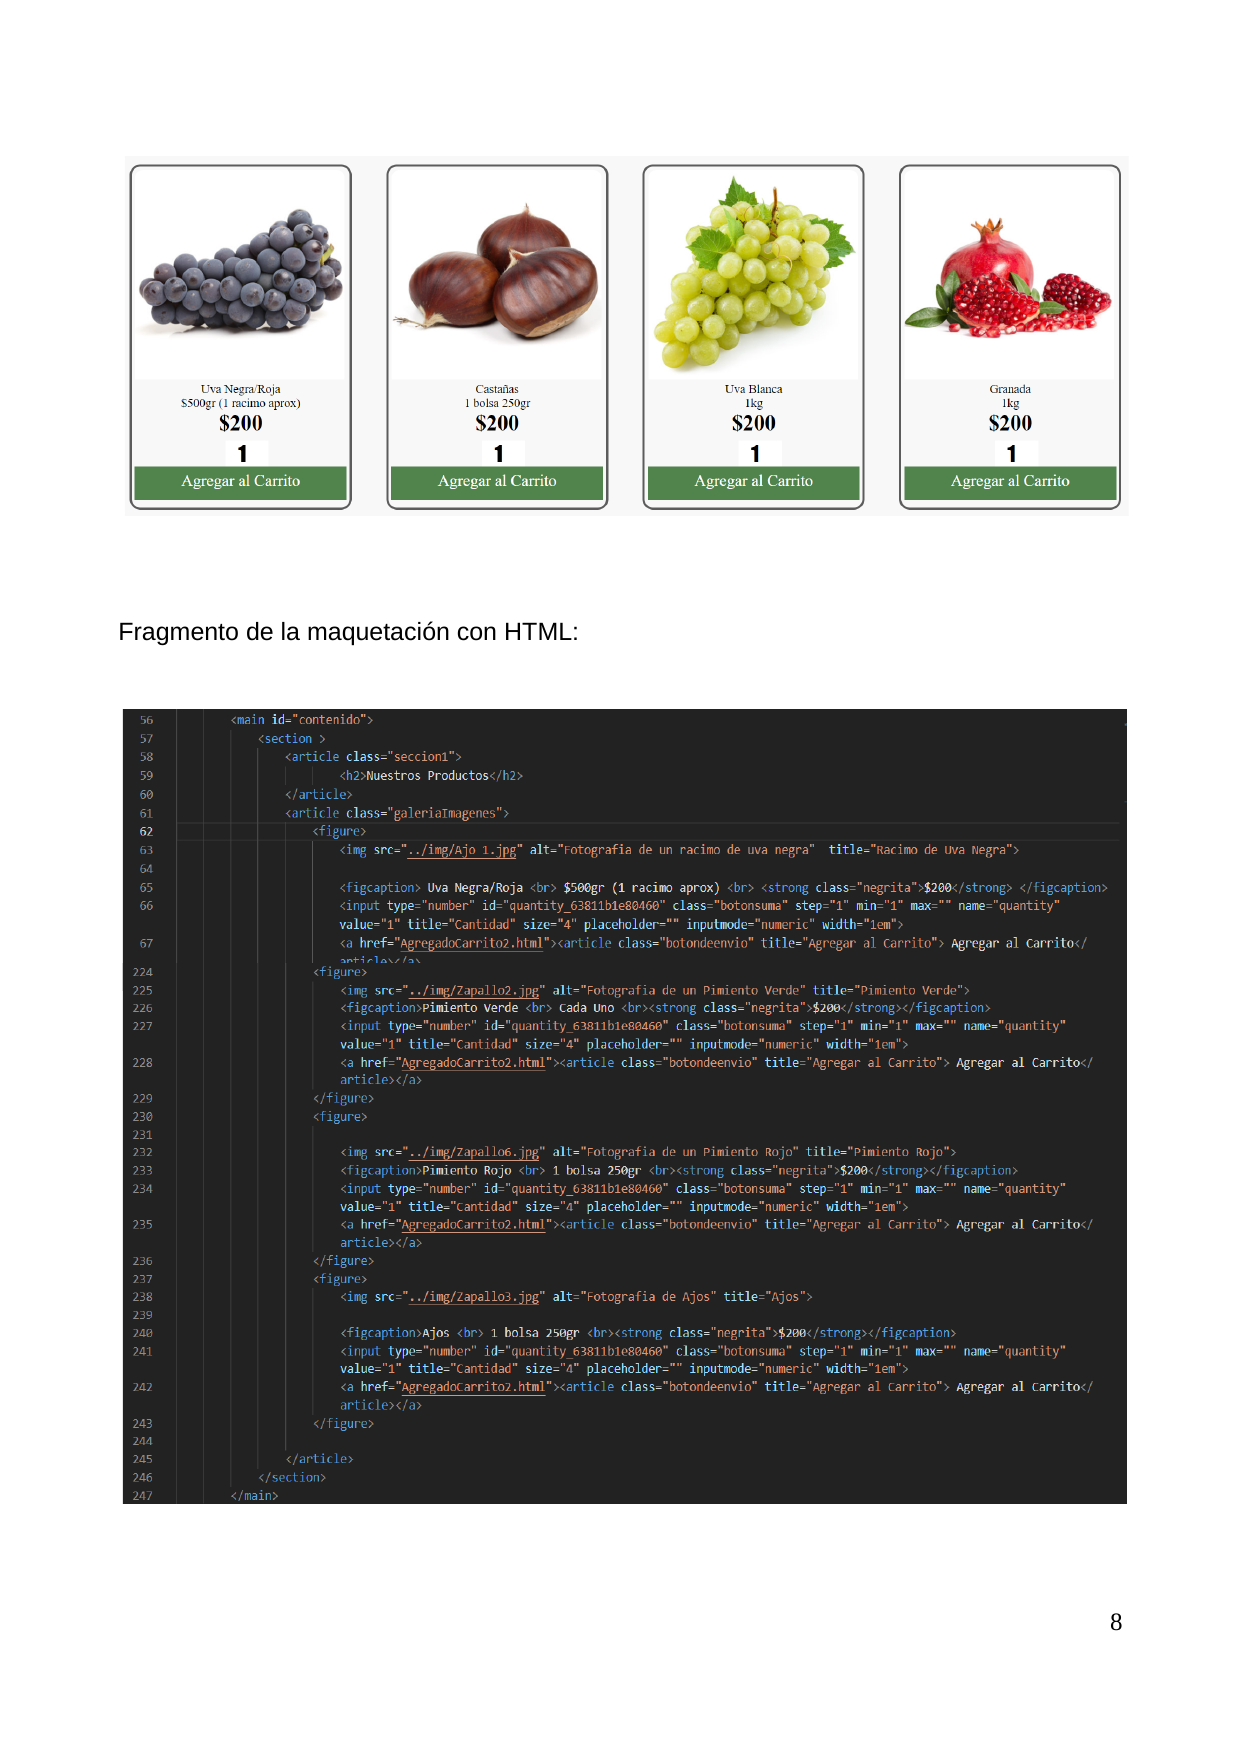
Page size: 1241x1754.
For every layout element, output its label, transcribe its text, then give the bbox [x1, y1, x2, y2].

text Fragmento de la maquetación con HTML: [118, 616, 1122, 645]
picture [124, 156, 1129, 516]
picture [122, 709, 1127, 1504]
